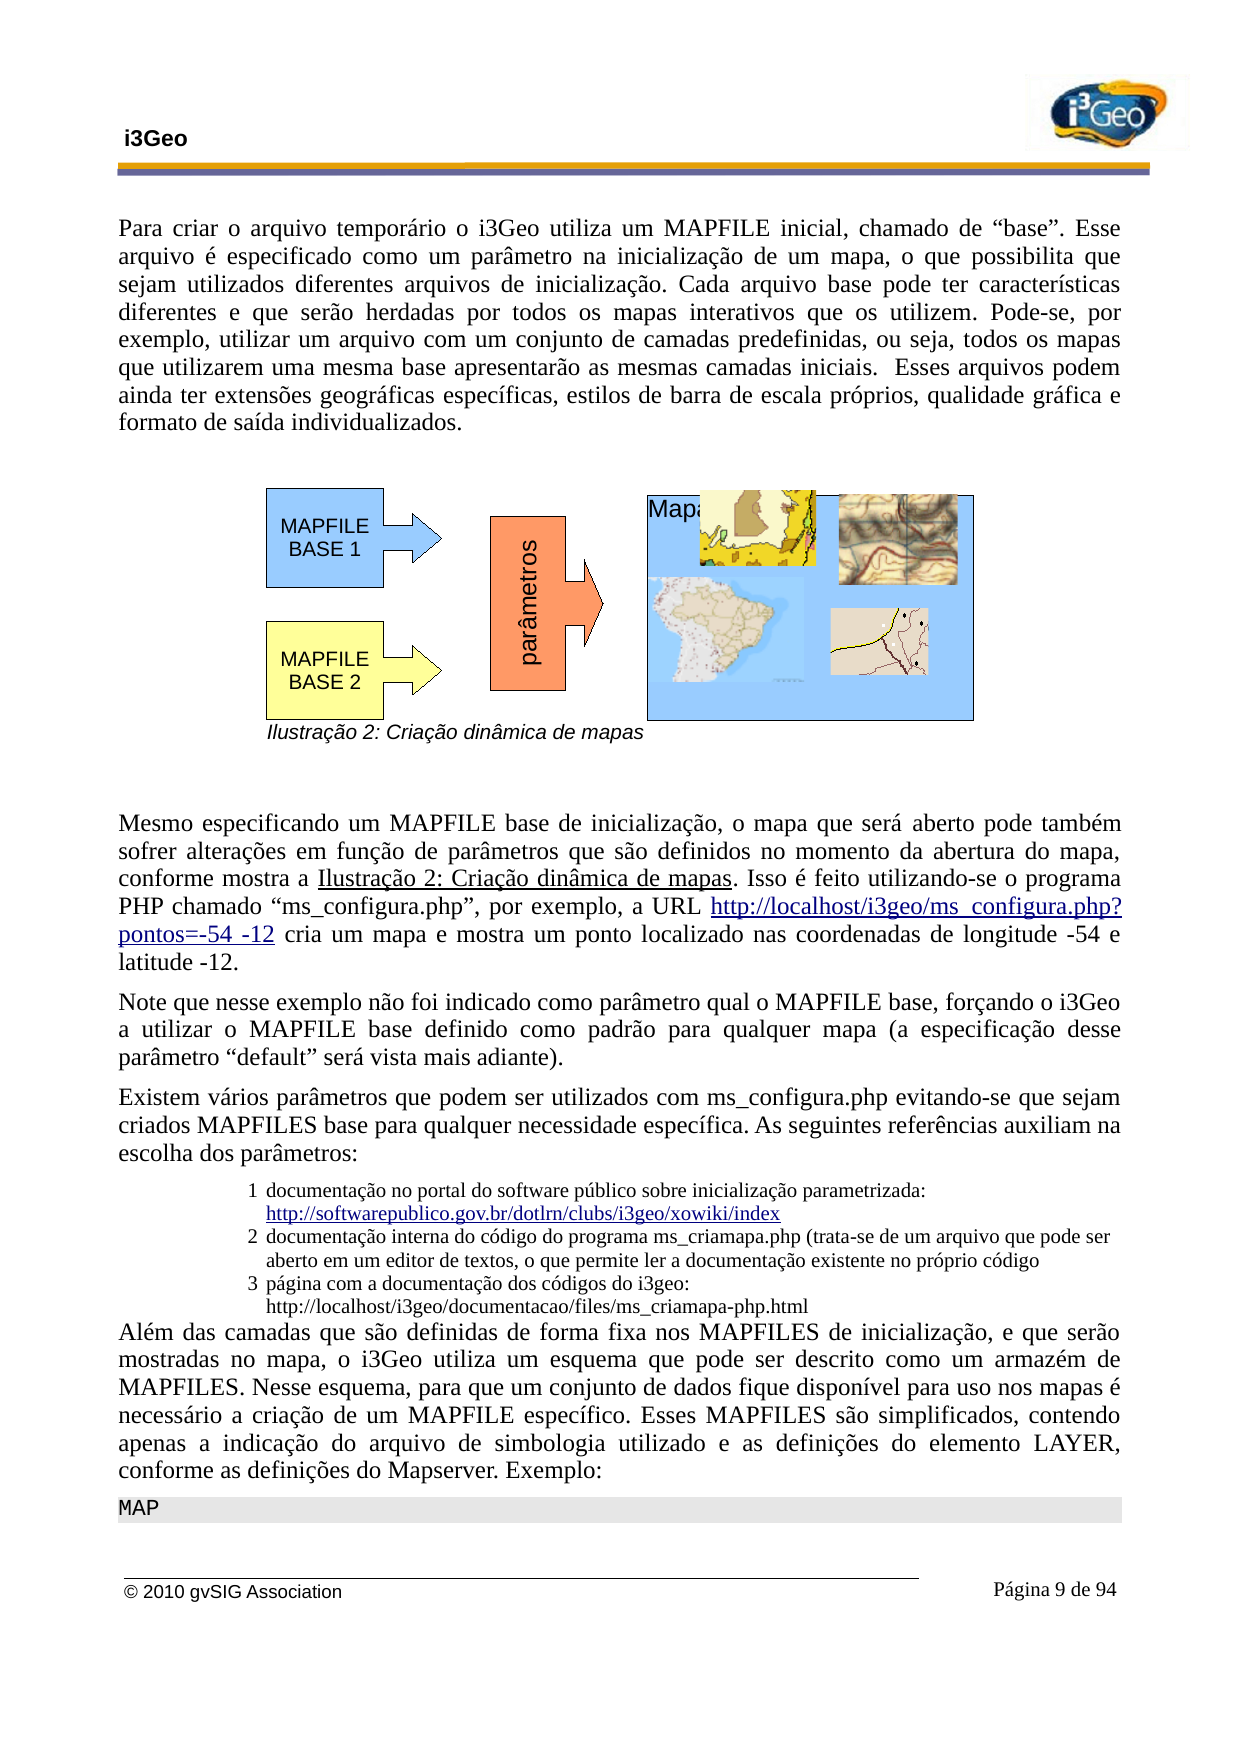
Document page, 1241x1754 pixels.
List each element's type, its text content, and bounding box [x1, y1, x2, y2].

picture [648, 577, 805, 682]
picture [838, 494, 958, 585]
text Mesmo especificando um MAPFILE base de inicialização, o mapa que será aberto pode também sofrer alterações em função de parâmetros que são definidos no momento da abertura do mapa, conforme mostra a Ilustração 2: Criação dinâmica de mapas. Isso é feito utilizando-se o programa PHP chamado “ms_configura.php”, por exemplo, a URL http://localhost/i3geo/ms_configura.php?pontos=-54 -12 cria um mapa e mostra um ponto localizado nas coordenadas de longitude -54 e latitude -12. [118, 809, 1122, 975]
text Existem vários parâmetros que podem ser utilizados com ms_configura.php evitando-se que sejam criados MAPFILES base para qualquer necessidade específica. As seguintes referências auxiliam na escolha dos parâmetros: [118, 1083, 1122, 1167]
text Além das camadas que são definidas de forma fixa nos MAPFILES de inicialização, e que serão mostradas no mapa, o i3Geo utiliza um esquema que pode ser descrito como um armazém de MAPFILES. Nesse esquema, para que um conjunto de dados fique disponível para uso nos mapas é necessário a criação de um MAPFILE específico. Esses MAPFILES são simplificados, contendo apenas a indicação do arquivo de simbologia utilizado e as definições do elemento LAYER, conforme as definições do Mapserver. Exemplo: [118, 1318, 1122, 1484]
list documentação interna do código do programa ms_criamapa.php (trata-se de um arquivo que pode ser aberto em um editor de textos, o que permite ler a documentação existente no próprio código [242, 1225, 1122, 1272]
picture [699, 490, 817, 566]
picture [830, 608, 929, 675]
list página com a documentação dos códigos do i3geo: http://localhost/i3geo/documentacao/files/ms_criamapa-php.html [242, 1272, 1122, 1318]
picture [1025, 74, 1191, 151]
text Para criar o arquivo temporário o i3Geo utiliza um MAPFILE inicial, chamado de “base”. Esse arquivo é especificado como um parâmetro na inicialização de um mapa, o que possibilita que sejam utilizados diferentes arquivos de inicialização. Cada arquivo base pode ter características diferentes e que serão herdadas por todos os mapas interativos que os utilizem. Pode-se, por exemplo, utilizar um arquivo com um conjunto de camadas predefinidas, ou seja, todos os mapas que utilizarem uma mesma base apresentarão as mesmas camadas iniciais. Esses arquivos podem ainda ter extensões geográficas específicas, estilos de barra de escala próprios, qualidade gráfica e formato de saída individualizados. [118, 214, 1122, 436]
text Ilustração 2: Criação dinâmica de mapas [267, 489, 973, 744]
text MAP [118, 1497, 1122, 1523]
list documentação no portal do software público sobre inicialização parametrizada: http://softwarepublico.gov.br/dotlrn/clubs/i3geo/xowiki/index [242, 1179, 1122, 1225]
text Note que nesse exemplo não foi indicado como parâmetro qual o MAPFILE base, forçando o i3Geo a utilizar o MAPFILE base definido como padrão para qualquer mapa (a especificação desse parâmetro “default” será vista mais adiante). [118, 988, 1122, 1071]
